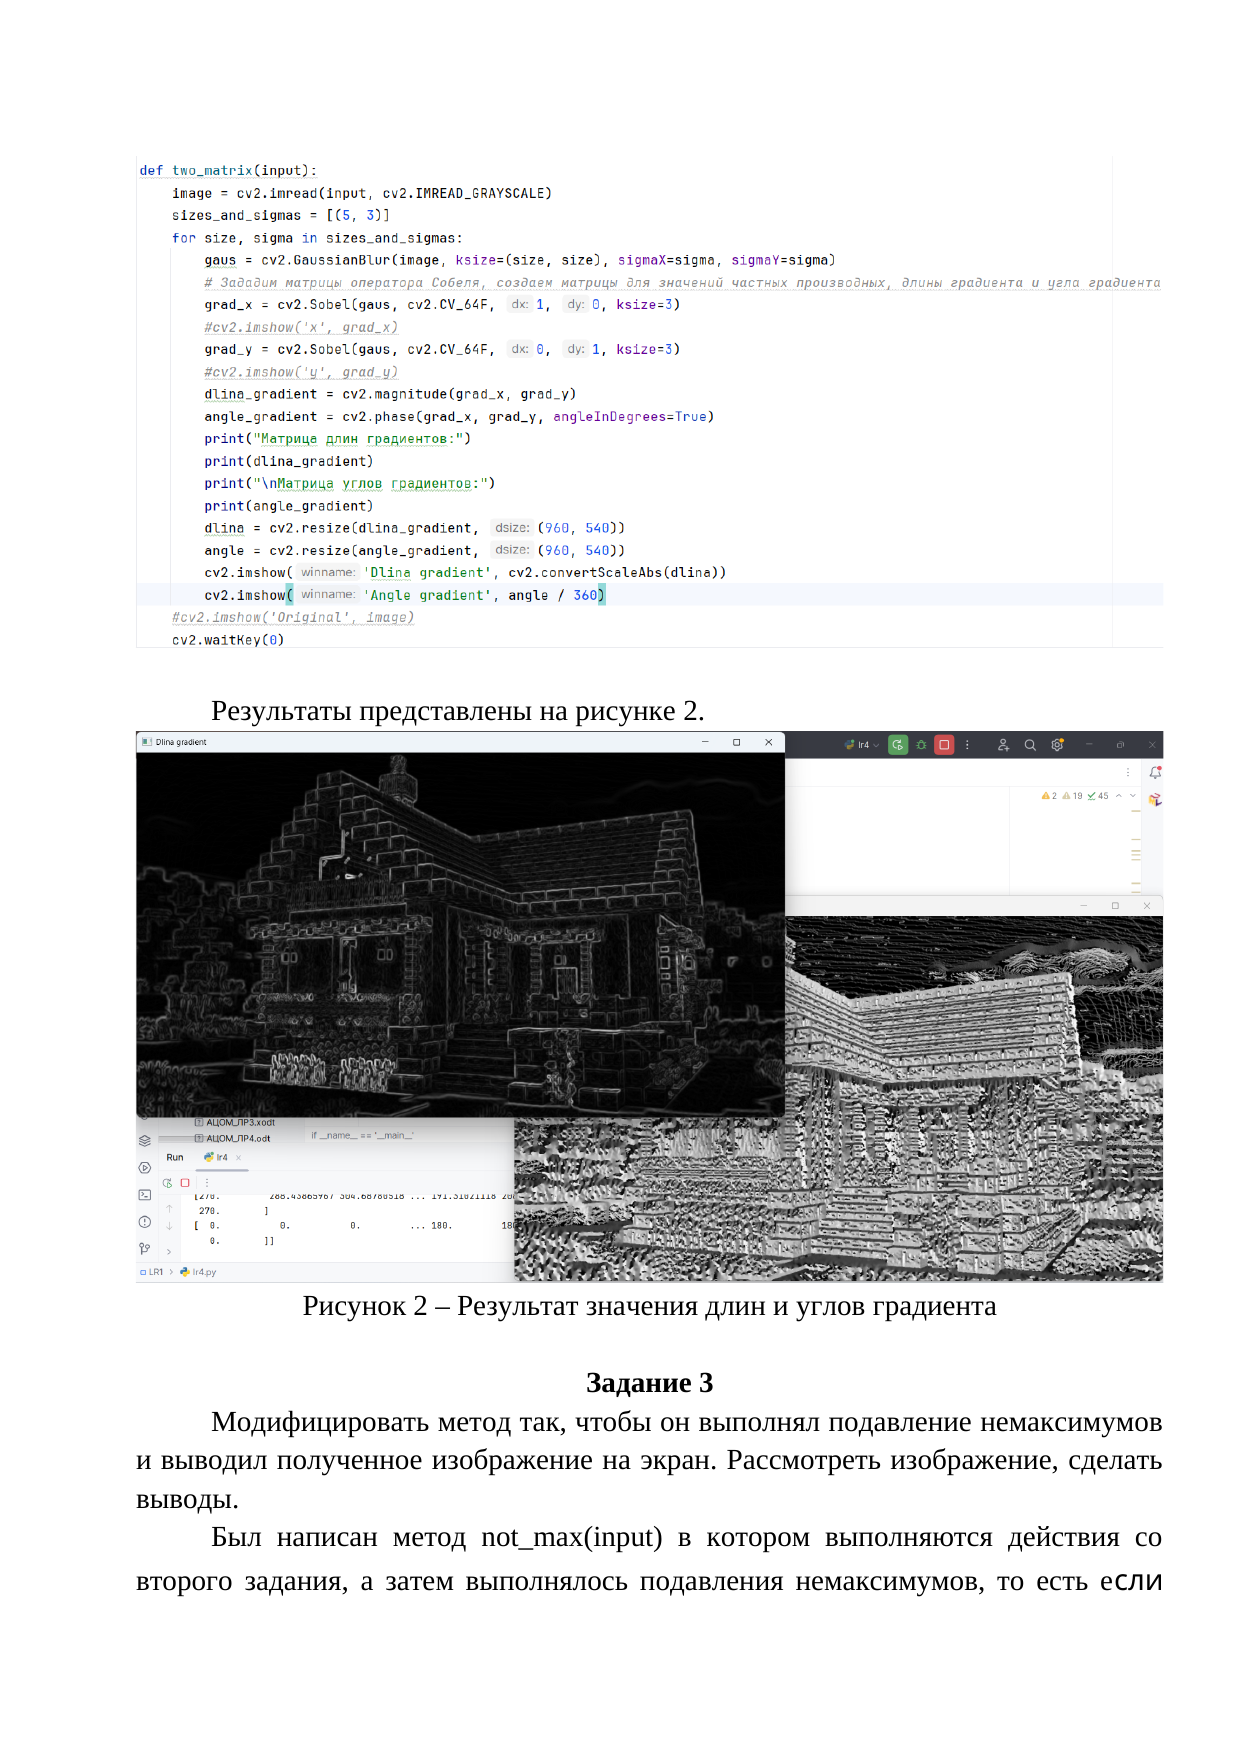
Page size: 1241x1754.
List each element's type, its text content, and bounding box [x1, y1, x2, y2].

text Результаты представлены на рисунке 2. [136, 693, 1163, 726]
text Модифицировать метод так, чтобы он выполнял подавление немаксимумов и выводил полученное изображение на экран. Рассмотреть изображение, сделать выводы. [136, 1404, 1163, 1514]
text Задание 3 [136, 1365, 1163, 1399]
text Рисунок 2 – Результат значения длин и углов градиента [136, 1288, 1163, 1322]
text Был написан метод not_max(input) в котором выполняются действия со второго задания, а затем выполнялось подавления немаксимумов, то есть если [136, 1519, 1163, 1599]
